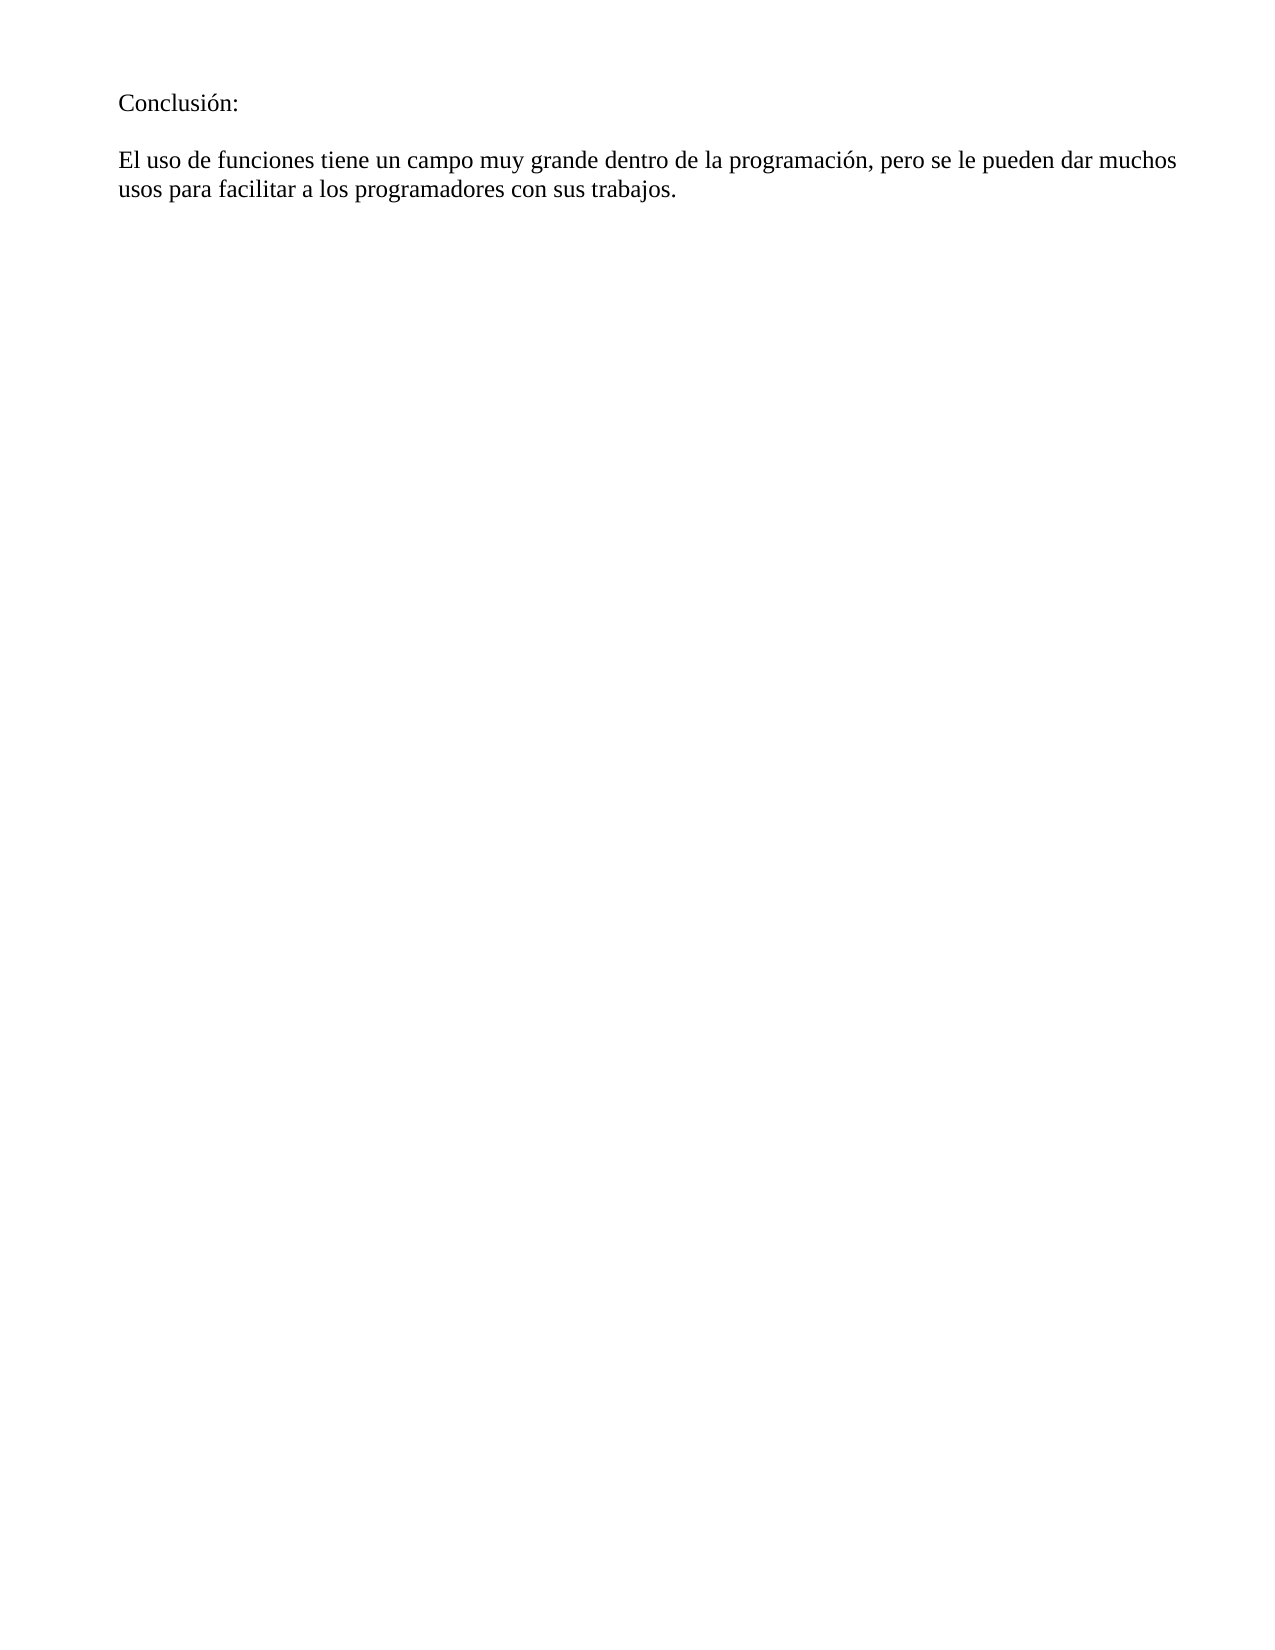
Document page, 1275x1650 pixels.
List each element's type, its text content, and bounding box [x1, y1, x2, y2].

text Conclusión: [118, 88, 1205, 117]
text El uso de funciones tiene un campo muy grande dentro de la programación, pero se le pueden dar muchos usos para facilitar a los programadores con sus trabajos. [118, 145, 1205, 203]
